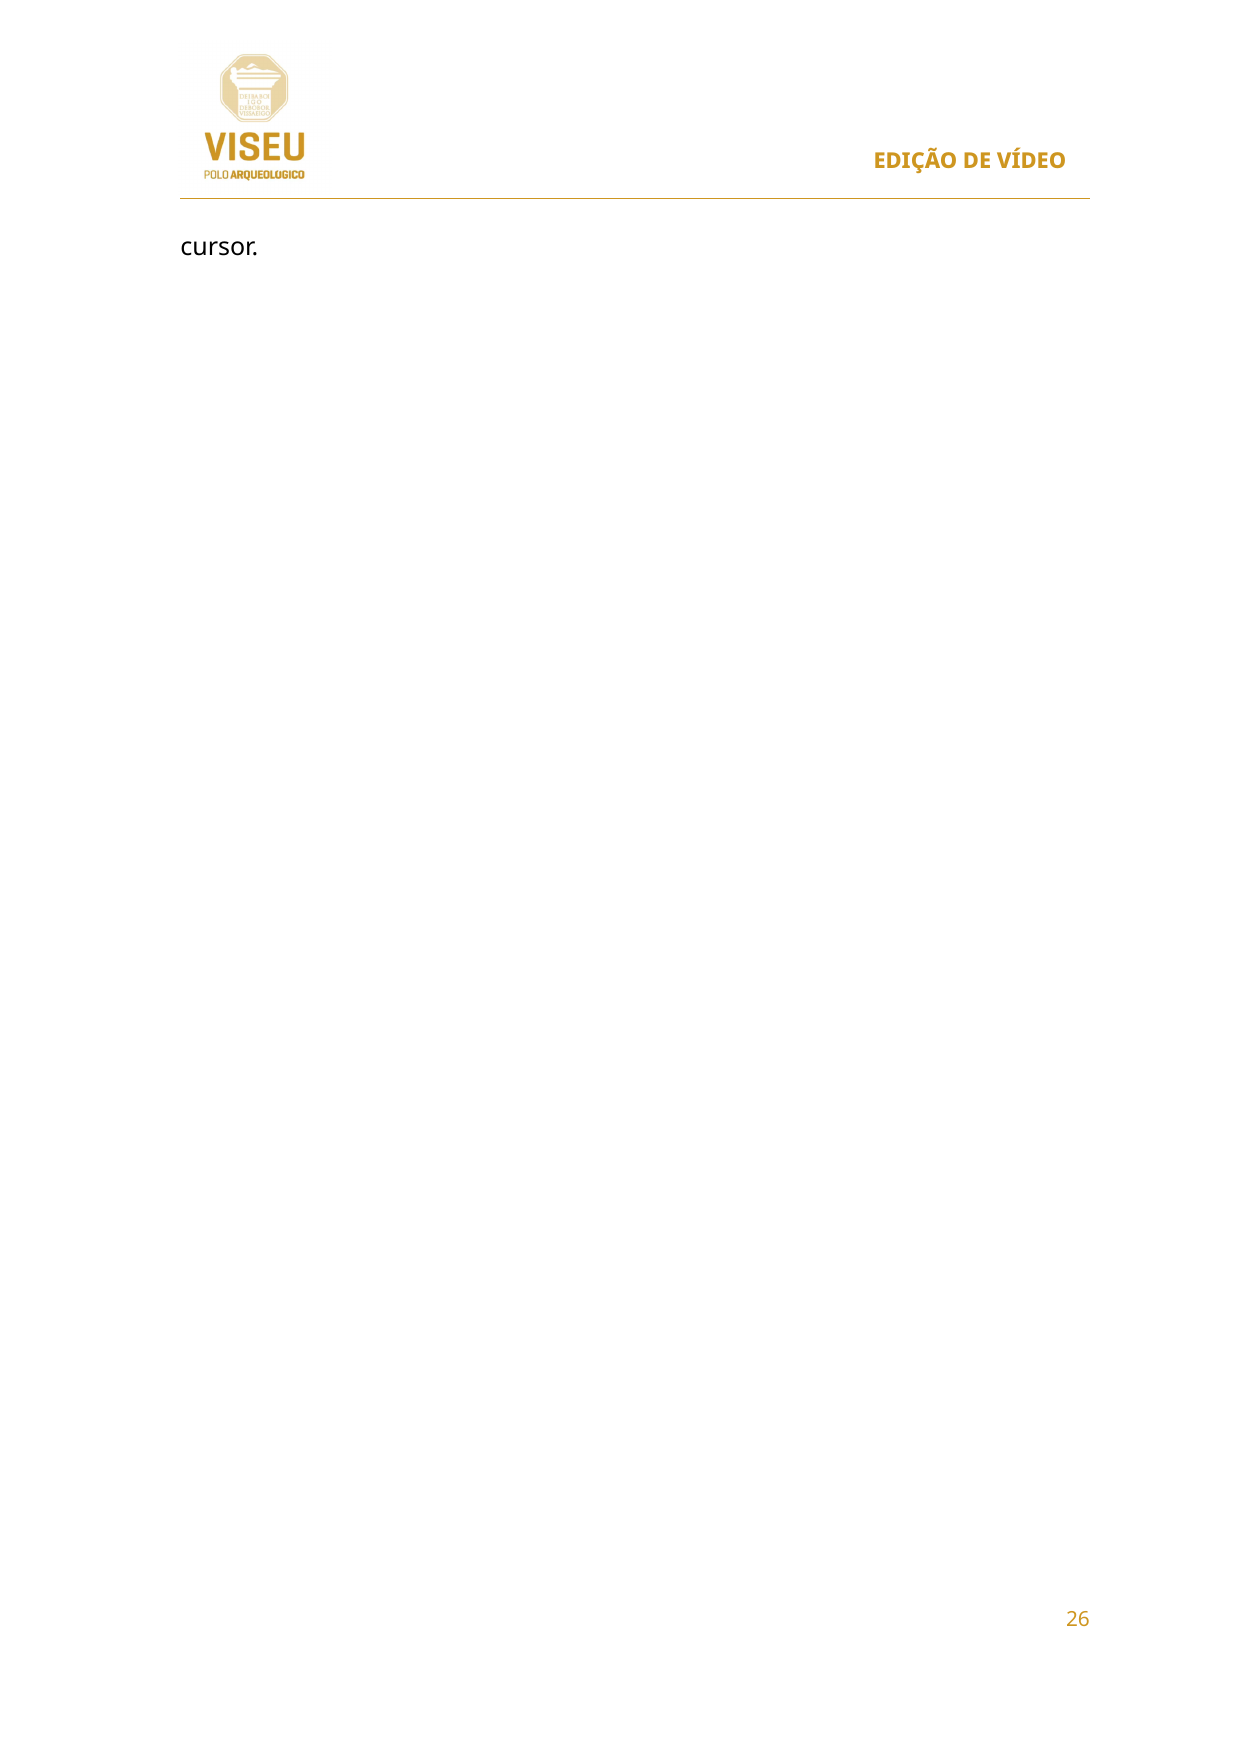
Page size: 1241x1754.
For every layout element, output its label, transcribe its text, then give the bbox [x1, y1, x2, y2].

text cursor. [180, 228, 1090, 262]
